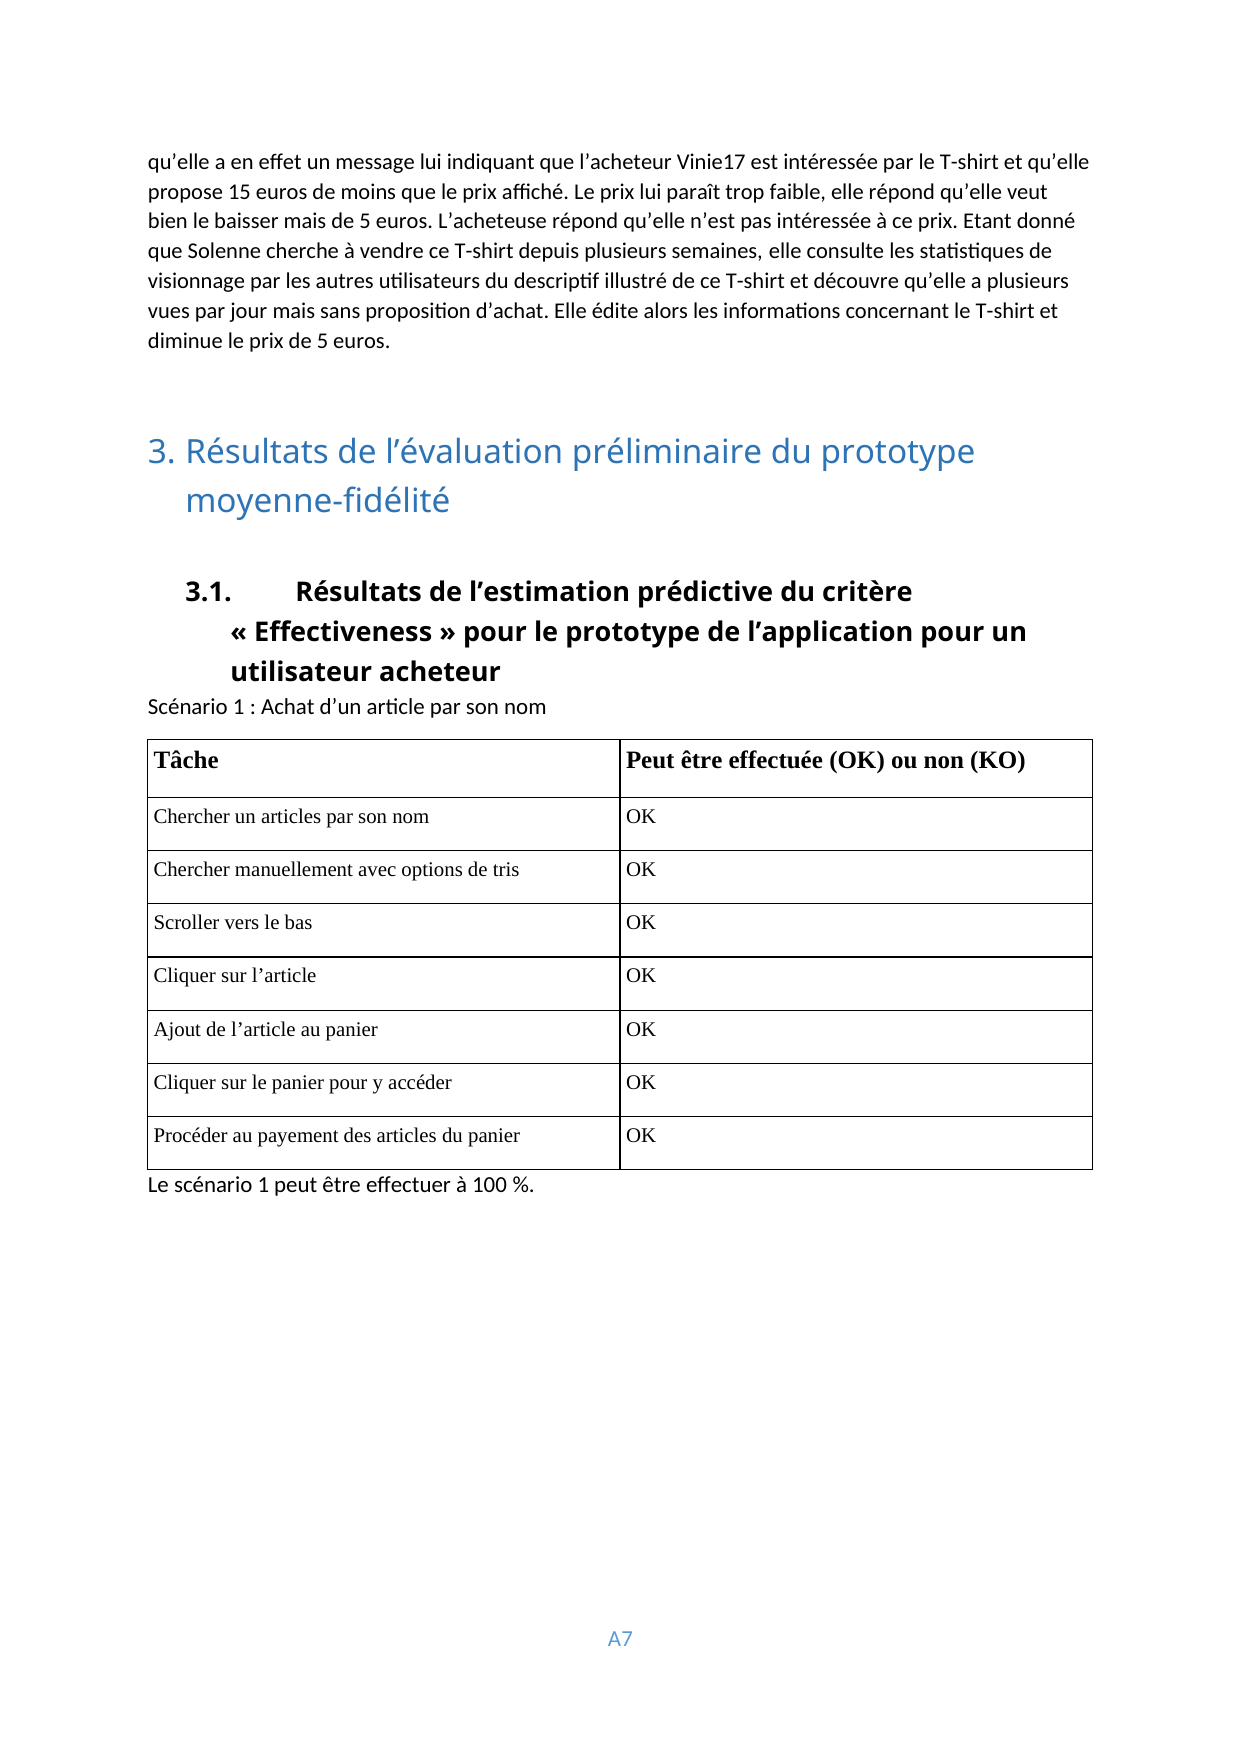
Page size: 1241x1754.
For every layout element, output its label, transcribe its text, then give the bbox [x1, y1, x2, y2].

table_cell OK [621, 904, 1092, 956]
text Le scénario 1 peut être effectuer à 100 %. [148, 1170, 1093, 1198]
text qu’elle a en effet un message lui indiquant que l’acheteur Vinie17 est intéressée par le T-shirt et qu’elle propose 15 euros de moins que le prix affiché. Le prix lui paraît trop faible, elle répond qu’elle veut bien le baisser mais de 5 euros. L’acheteuse répond qu’elle n’est pas intéressée à ce prix. Etant donné que Solenne cherche à vendre ce T-shirt depuis plusieurs semaines, elle consulte les statistiques de visionnage par les autres utilisateurs du descriptif illustré de ce T-shirt et découvre qu’elle a plusieurs vues par jour mais sans proposition d’achat. Elle édite alors les informations concernant le T-shirt et diminue le prix de 5 euros. [148, 148, 1093, 354]
table_cell Cliquer sur le panier pour y accéder [148, 1064, 619, 1116]
table_cell OK [621, 1011, 1092, 1063]
table_cell Ajout de l’article au panier [148, 1011, 619, 1063]
table_cell Procéder au payement des articles du panier [148, 1117, 619, 1169]
text Scénario 1 : Achat d’un article par son nom [148, 692, 1093, 720]
table_cell OK [621, 798, 1092, 850]
table_cell OK [621, 851, 1092, 903]
table_header Tâche [148, 740, 619, 797]
table_cell OK [621, 1117, 1092, 1169]
subtitle Résultats de l’estimation prédictive du critère « Effectiveness » pour le prototype de l’application pour un utilisateur acheteur [185, 573, 1093, 689]
table_cell Scroller vers le bas [148, 904, 619, 956]
table_cell Cliquer sur l’article [148, 958, 619, 1010]
table_cell OK [621, 958, 1092, 1010]
subtitle Résultats de l’évaluation préliminaire du prototype moyenne-fidélité [148, 428, 1093, 522]
table_cell OK [621, 1064, 1092, 1116]
table_cell Chercher manuellement avec options de tris [148, 851, 619, 903]
table_header Peut être effectuée (OK) ou non (KO) [621, 740, 1092, 797]
table_cell Chercher un articles par son nom [148, 798, 619, 850]
